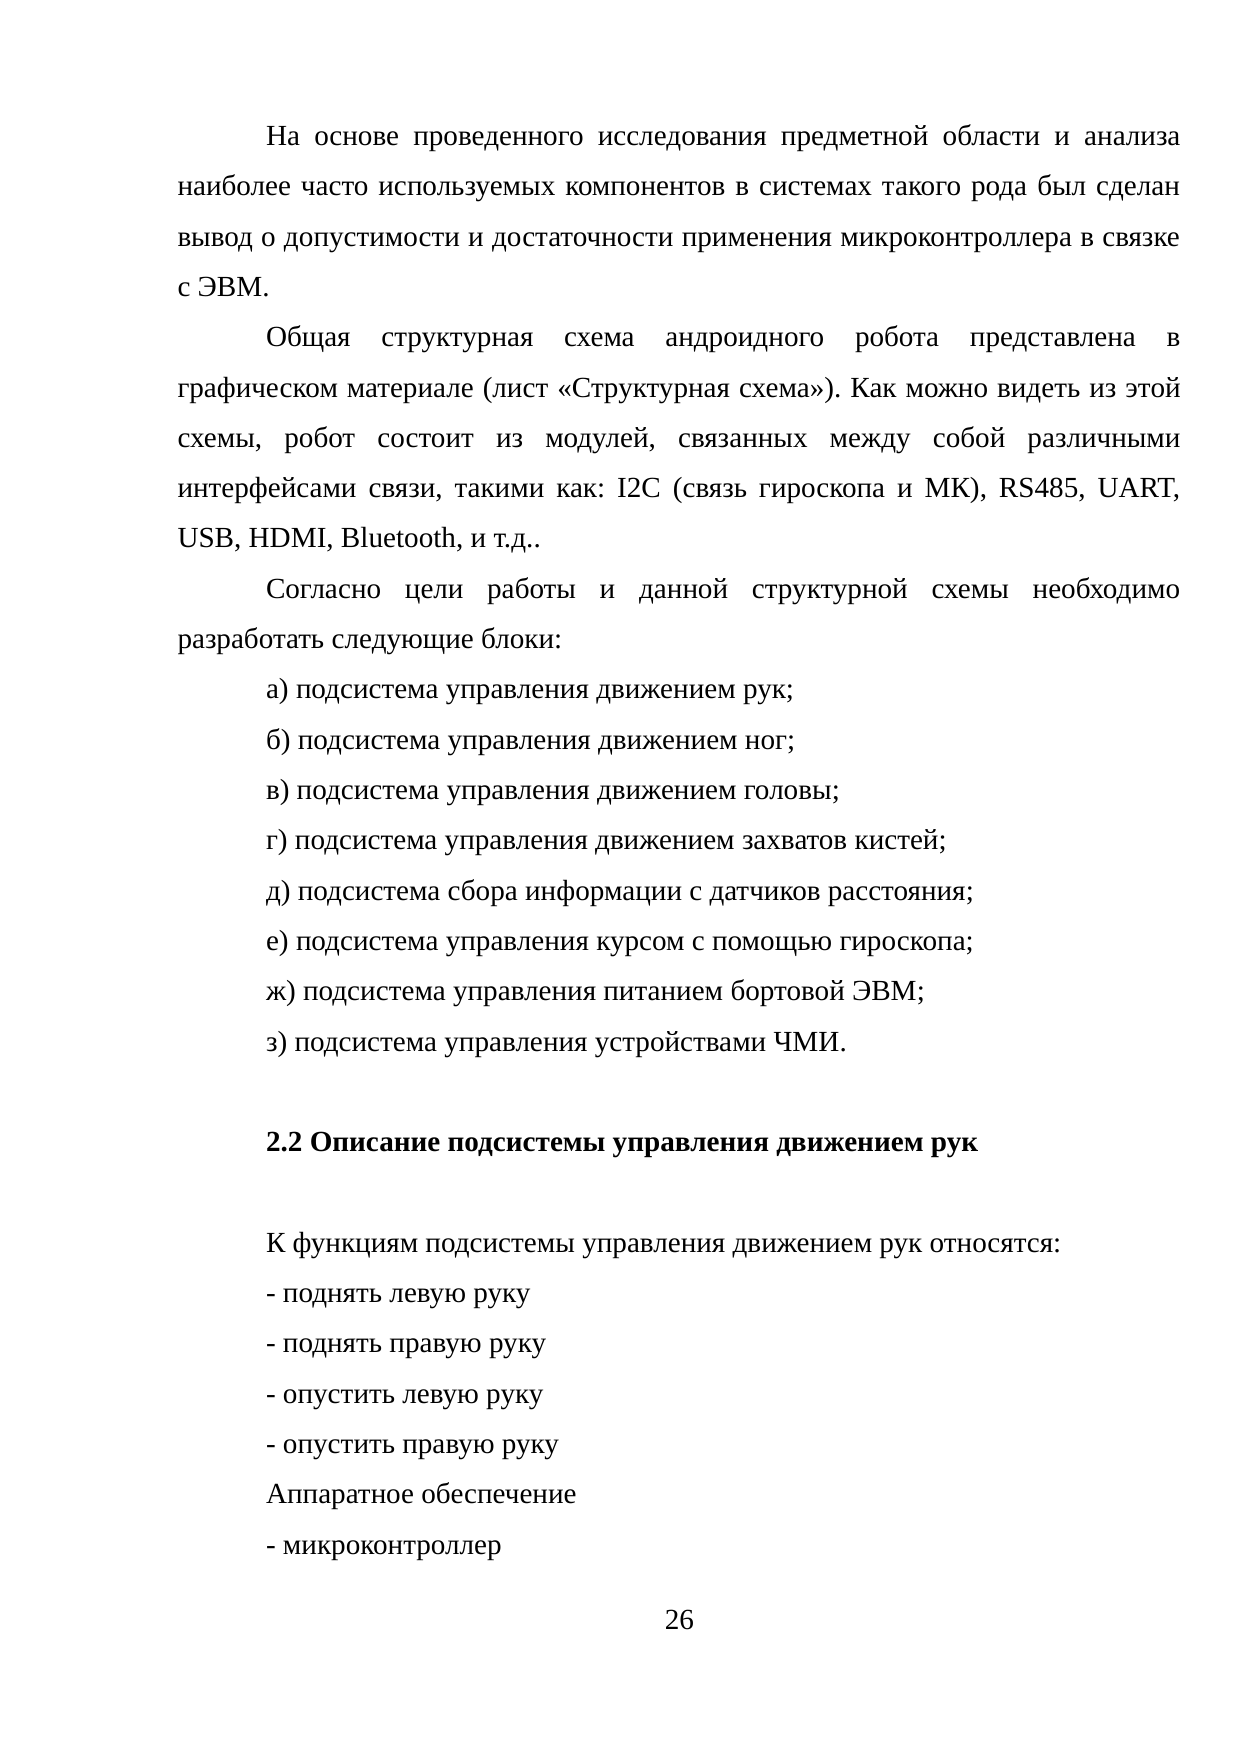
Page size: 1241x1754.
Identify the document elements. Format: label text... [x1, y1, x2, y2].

text - поднять левую руку [177, 1275, 1181, 1309]
text в) подсистема управления движением головы; [177, 772, 1181, 806]
text К функциям подсистемы управления движением рук относятся: [177, 1225, 1181, 1258]
text г) подсистема управления движением захватов кистей; [177, 822, 1181, 856]
text Аппаратное обеспечение [177, 1477, 1181, 1510]
text ж) подсистема управления питанием бортовой ЭВМ; [177, 973, 1181, 1007]
text - опустить правую руку [177, 1426, 1181, 1460]
text д) подсистема сбора информации с датчиков расстояния; [177, 873, 1181, 906]
text е) подсистема управления курсом с помощью гироскопа; [177, 923, 1181, 957]
text - микроконтроллер [177, 1527, 1181, 1560]
text б) подсистема управления движением ног; [177, 722, 1181, 755]
text Согласно цели работы и данной структурной схемы необходимо разработать следующие блоки: [177, 571, 1181, 655]
text На основе проведенного исследования предметной области и анализа наиболее часто используемых компонентов в системах такого рода был сделан вывод о допустимости и достаточности применения микроконтроллера в связке с ЭВМ. [177, 118, 1181, 303]
text - поднять правую руку [177, 1326, 1181, 1359]
subtitle 2.2 Описание подсистемы управления движением рук [177, 1124, 1181, 1158]
text Общая структурная схема андроидного робота представлена в графическом материале (лист «Структурная схема»). Как можно видеть из этой схемы, робот состоит из модулей, связанных между собой различными интерфейсами связи, такими как: I2C (связь гироскопа и МК), RS485, UART, USB, HDMI, Bluetooth, и т.д.. [177, 319, 1181, 554]
text з) подсистема управления устройствами ЧМИ. [177, 1024, 1181, 1057]
text - опустить левую руку [177, 1376, 1181, 1409]
text а) подсистема управления движением рук; [177, 672, 1181, 705]
